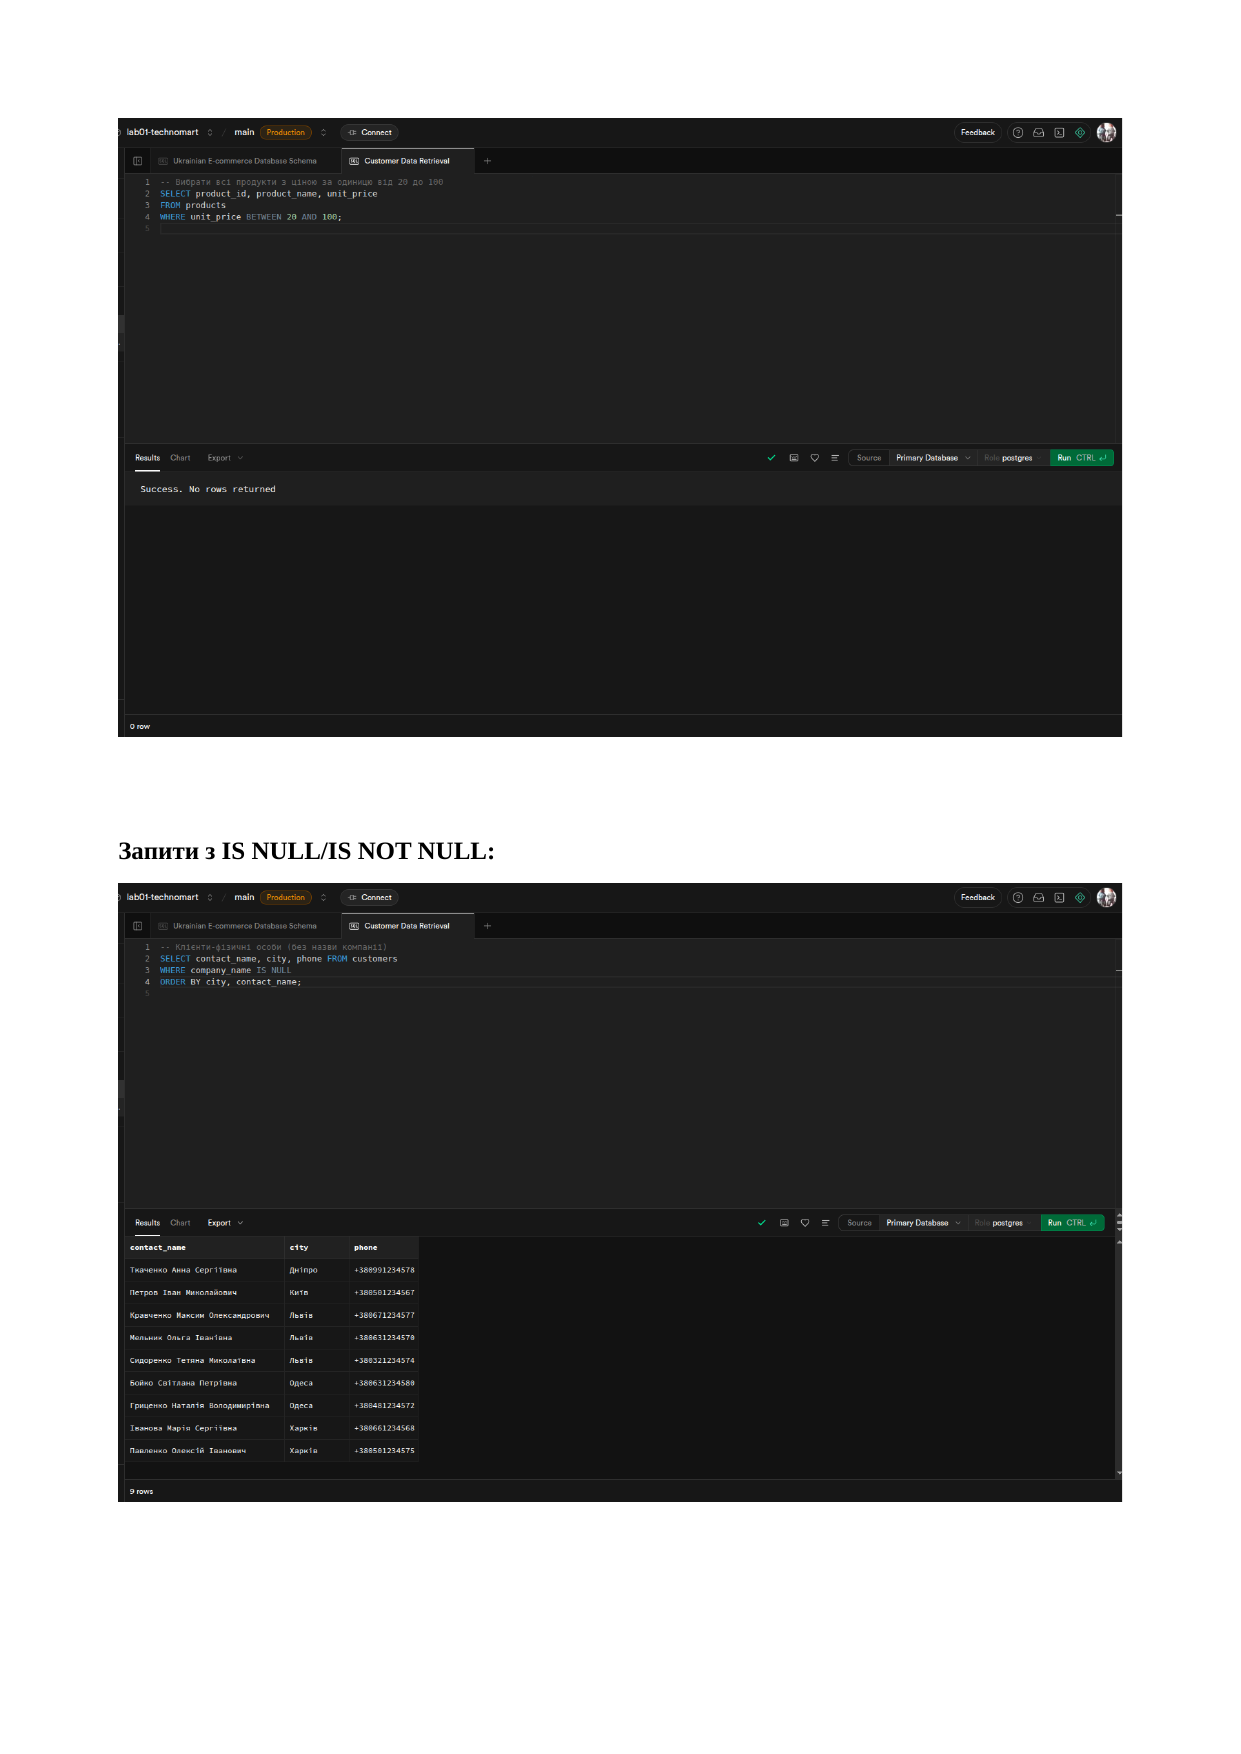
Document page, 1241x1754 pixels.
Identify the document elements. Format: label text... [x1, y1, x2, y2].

text Запити з IS NULL/IS NOT NULL: [118, 836, 1122, 865]
picture [118, 118, 1123, 737]
picture [118, 883, 1123, 1502]
